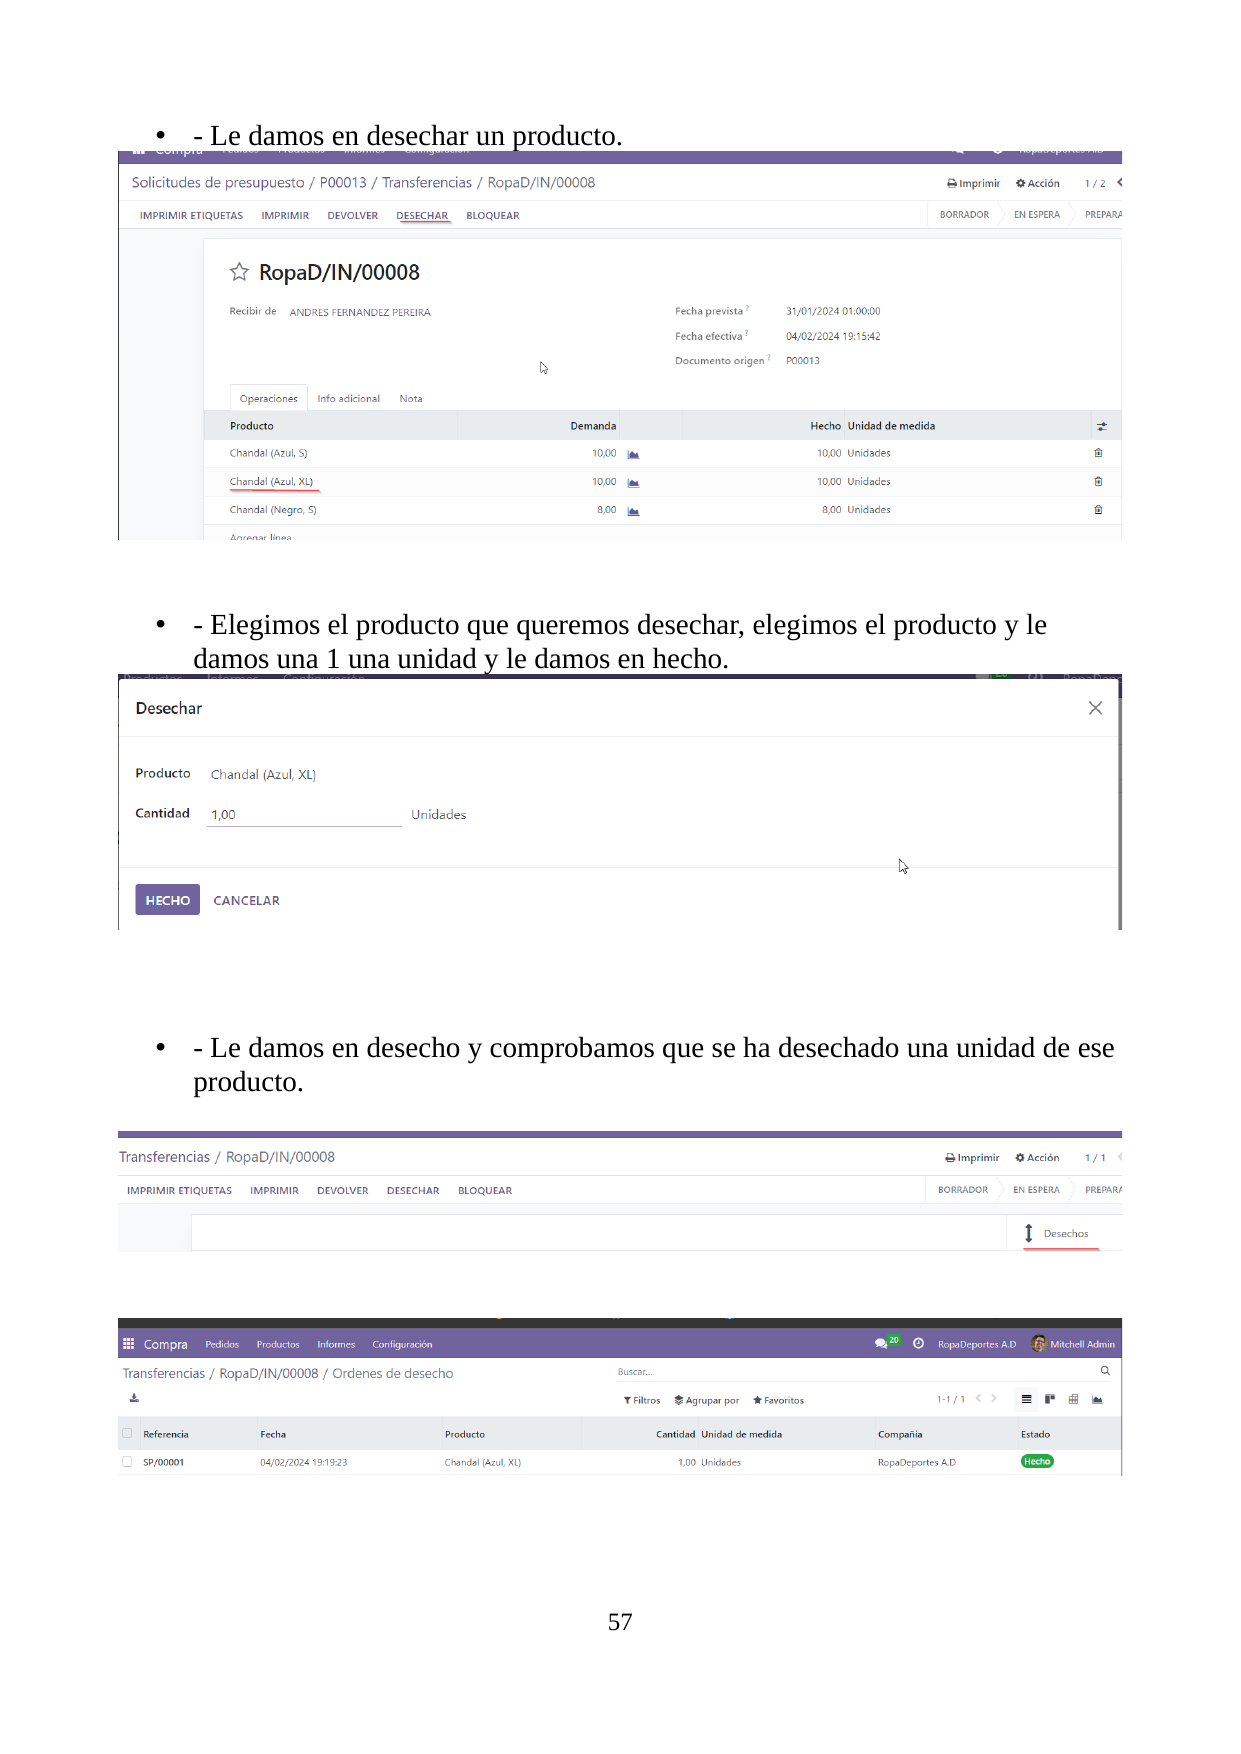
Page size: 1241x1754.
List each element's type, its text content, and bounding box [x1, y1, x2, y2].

list - Le damos en desechar un producto. [156, 118, 1122, 151]
list - Le damos en desecho y comprobamos que se ha desechado una unidad de ese producto. [156, 1030, 1122, 1097]
picture [118, 1131, 1123, 1252]
list - Elegimos el producto que queremos desechar, elegimos el producto y le damos una 1 una unidad y le damos en hecho. [156, 607, 1122, 674]
picture [118, 151, 1123, 540]
picture [118, 674, 1123, 930]
picture [118, 1318, 1123, 1476]
